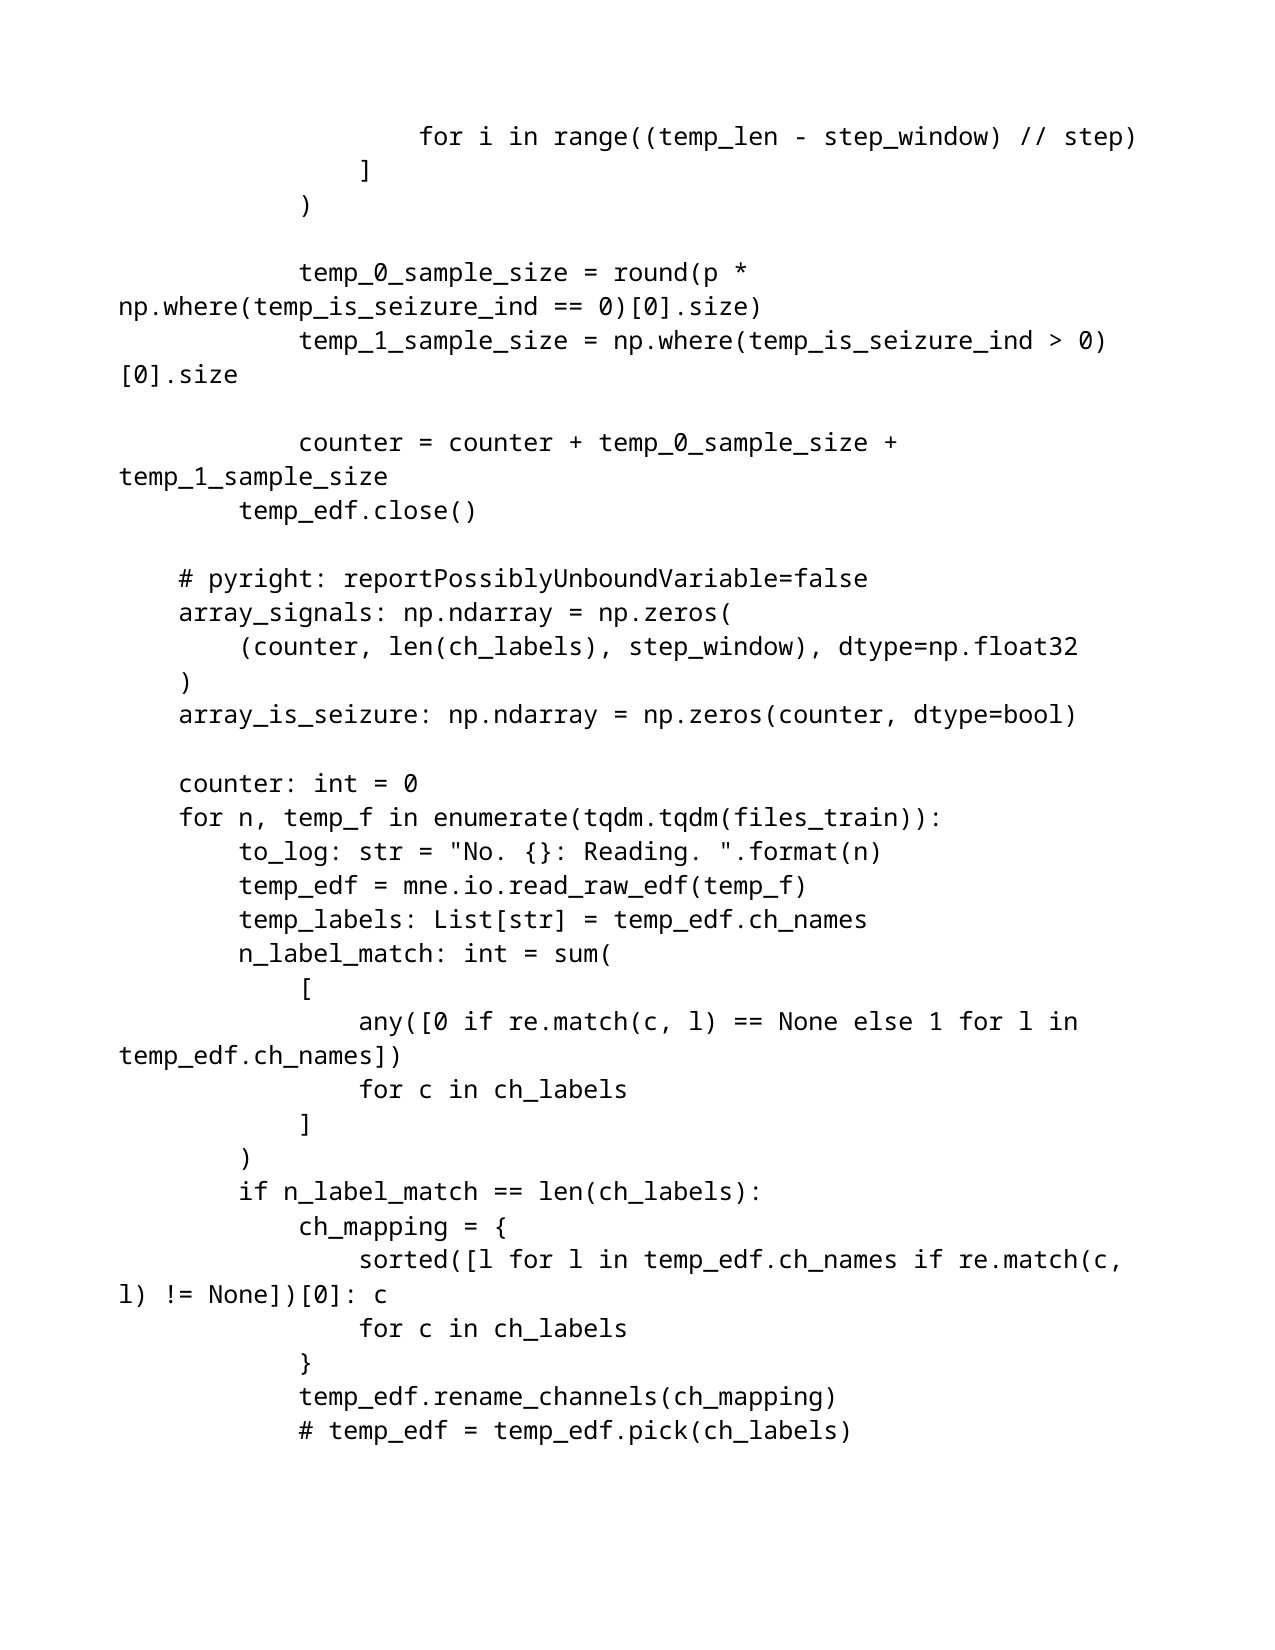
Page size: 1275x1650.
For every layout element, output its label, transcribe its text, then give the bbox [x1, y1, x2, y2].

text counter: int = 0 [118, 765, 1157, 799]
text ] [118, 152, 1157, 186]
text (counter, len(ch_labels), step_window), dtype=np.float32 [118, 629, 1157, 663]
text if n_label_match == len(ch_labels): [118, 1174, 1157, 1208]
text [ [118, 970, 1157, 1004]
text ] [118, 1106, 1157, 1140]
text array_signals: np.ndarray = np.zeros( [118, 595, 1157, 629]
text for i in range((temp_len - step_window) // step) [118, 118, 1157, 152]
text temp_0_sample_size = round(p * np.where(temp_is_seizure_ind == 0)[0].size) [118, 254, 1157, 322]
text for c in ch_labels [118, 1072, 1157, 1106]
text any([0 if re.match(c, l) == None else 1 for l in temp_edf.ch_names]) [118, 1004, 1157, 1072]
text temp_edf.close() [118, 493, 1157, 527]
text ) [118, 186, 1157, 220]
text temp_1_sample_size = np.where(temp_is_seizure_ind > 0)[0].size [118, 322, 1157, 391]
text ch_mapping = { [118, 1208, 1157, 1242]
text } [118, 1344, 1157, 1378]
text sorted([l for l in temp_edf.ch_names if re.match(c, l) != None])[0]: c [118, 1242, 1157, 1310]
text # temp_edf = temp_edf.pick(ch_labels) [118, 1412, 1157, 1447]
text for c in ch_labels [118, 1310, 1157, 1344]
text ) [118, 663, 1157, 697]
text ) [118, 1140, 1157, 1174]
text counter = counter + temp_0_sample_size + temp_1_sample_size [118, 425, 1157, 493]
text temp_labels: List[str] = temp_edf.ch_names [118, 902, 1157, 936]
text # pyright: reportPossiblyUnboundVariable=false [118, 561, 1157, 595]
text temp_edf = mne.io.read_raw_edf(temp_f) [118, 867, 1157, 902]
text array_is_seizure: np.ndarray = np.zeros(counter, dtype=bool) [118, 697, 1157, 731]
text to_log: str = "No. {}: Reading. ".format(n) [118, 833, 1157, 867]
text temp_edf.rename_channels(ch_mapping) [118, 1378, 1157, 1412]
text for n, temp_f in enumerate(tqdm.tqdm(files_train)): [118, 799, 1157, 833]
text n_label_match: int = sum( [118, 936, 1157, 970]
